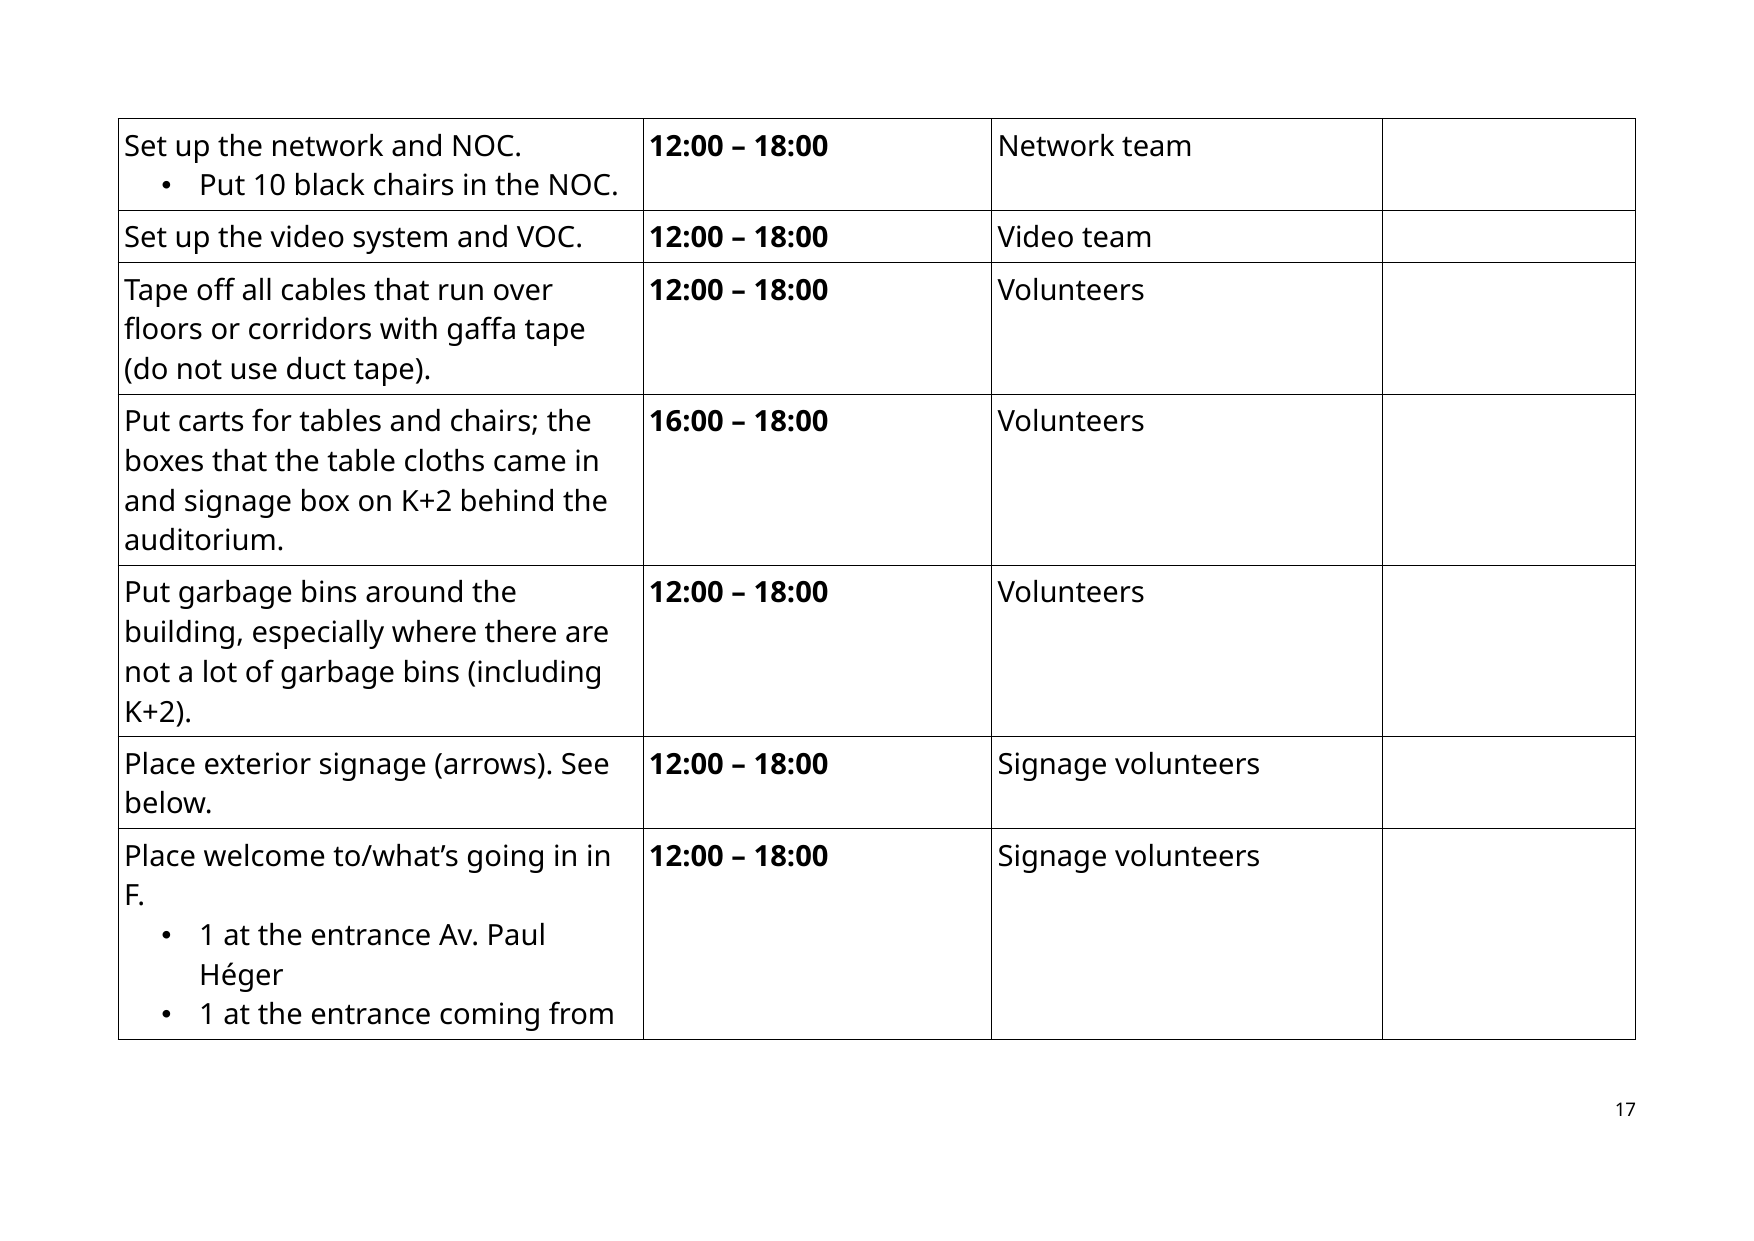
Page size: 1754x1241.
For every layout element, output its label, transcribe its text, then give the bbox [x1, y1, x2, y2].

table_cell Video team [992, 211, 1382, 262]
table_cell Set up the video system and VOC. [119, 211, 643, 262]
table_cell Place welcome to/what’s going in in F. 1 at the entrance Av. Paul Héger 1 at the entrance coming from K [119, 829, 643, 1039]
table_cell [1383, 263, 1635, 394]
table_cell [1383, 566, 1635, 736]
table_cell Tape off all cables that run over floors or corridors with gaffa tape (do not use duct tape). [119, 263, 643, 394]
table_cell Place exterior signage (arrows). See below. [119, 737, 643, 828]
table_cell Volunteers [992, 263, 1382, 394]
table_cell 12:00 – 18:00 [644, 119, 991, 210]
table_cell Network team [992, 119, 1382, 210]
table_cell Signage volunteers [992, 829, 1382, 1039]
table_cell Volunteers [992, 566, 1382, 736]
table_cell 12:00 – 18:00 [644, 566, 991, 736]
table_cell Volunteers [992, 395, 1382, 565]
table_cell [1383, 829, 1635, 1039]
table_cell Set up the network and NOC. Put 10 black chairs in the NOC. [119, 119, 643, 210]
table_cell [1383, 211, 1635, 262]
table_cell 12:00 – 18:00 [644, 263, 991, 394]
table_cell [1383, 395, 1635, 565]
table_cell 12:00 – 18:00 [644, 211, 991, 262]
table_cell Put carts for tables and chairs; the boxes that the table cloths came in and signage box on K+2 behind the auditorium. [119, 395, 643, 565]
table_cell 16:00 – 18:00 [644, 395, 991, 565]
table_cell 12:00 – 18:00 [644, 737, 991, 828]
table_cell [1383, 737, 1635, 828]
table_cell Put garbage bins around the building, especially where there are not a lot of garbage bins (including K+2). [119, 566, 643, 736]
table_cell Signage volunteers [992, 737, 1382, 828]
table_cell [1383, 119, 1635, 210]
table_cell 12:00 – 18:00 [644, 829, 991, 1039]
